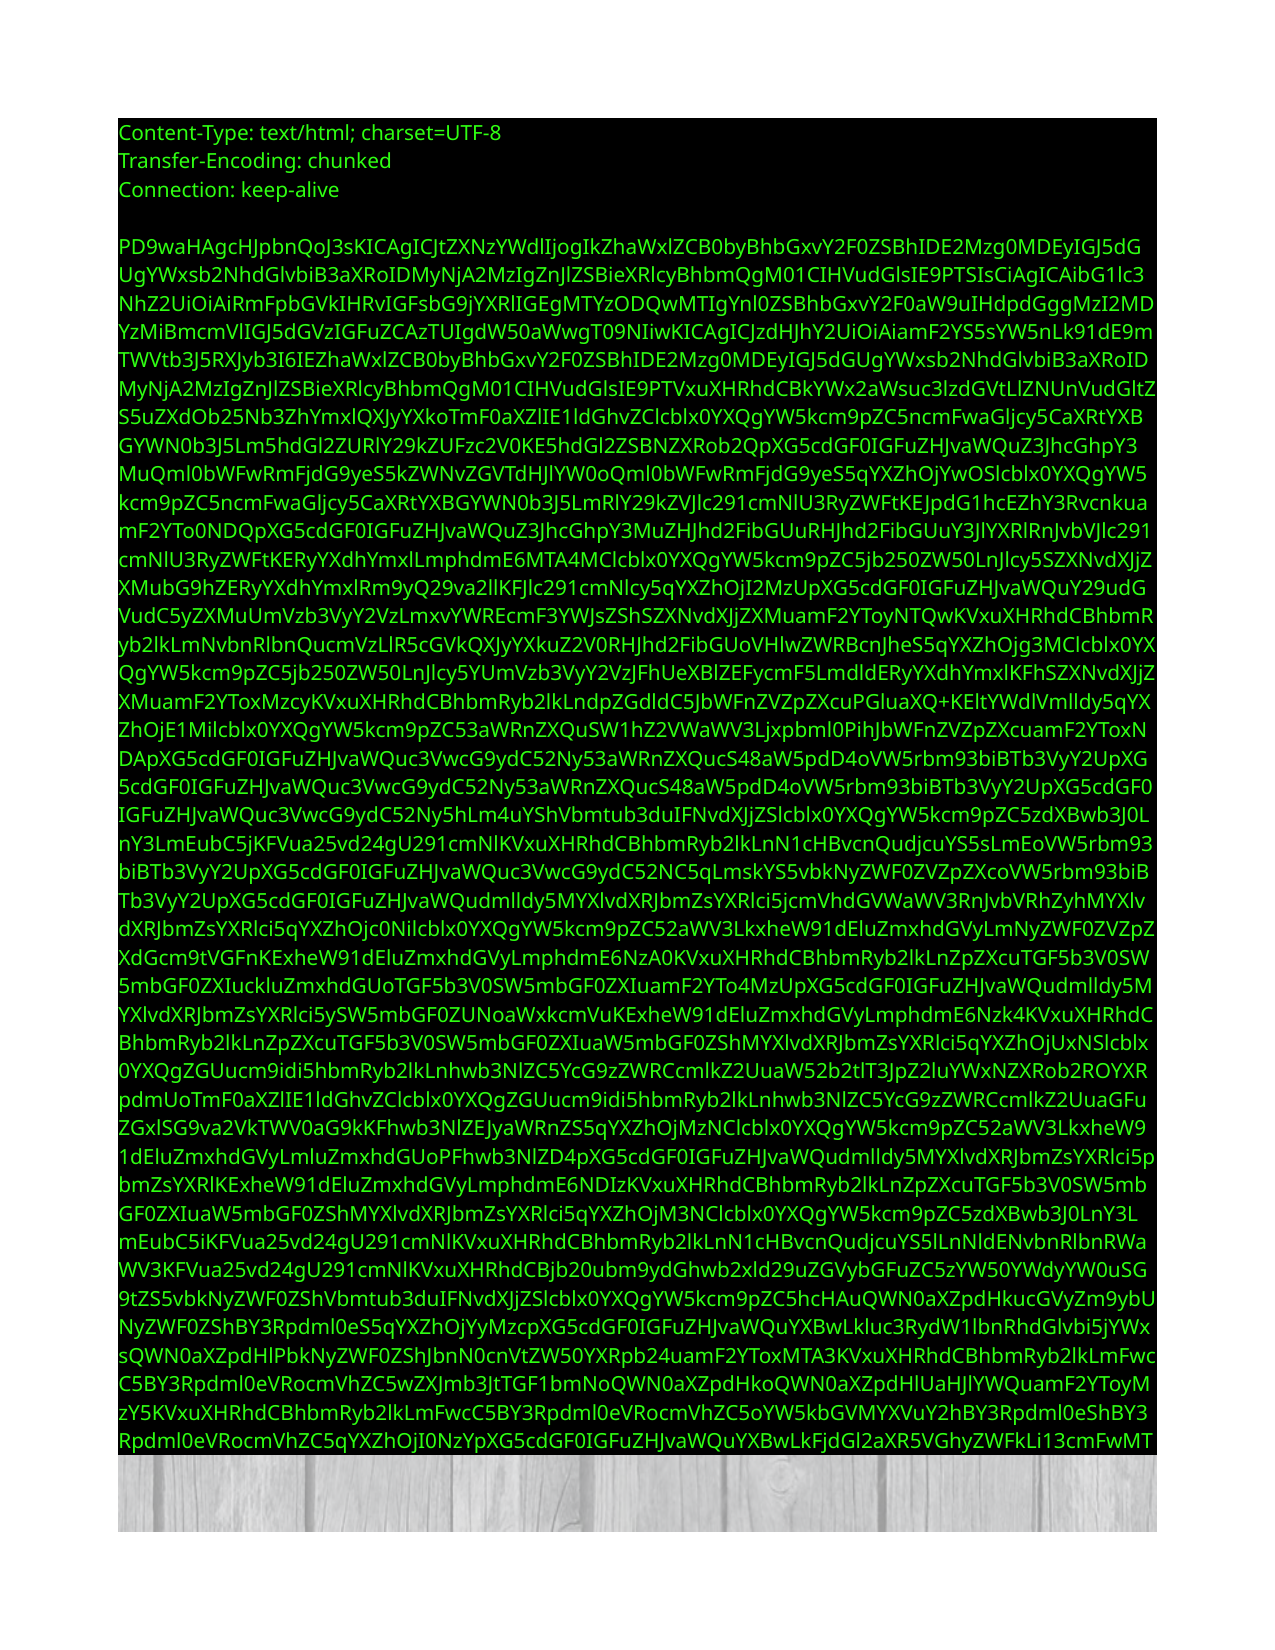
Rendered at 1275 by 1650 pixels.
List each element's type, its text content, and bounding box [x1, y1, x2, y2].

text PD9waHAgcHJpbnQoJ3sKICAgICJtZXNzYWdlIjogIkZhaWxlZCB0byBhbGxvY2F0ZSBhIDE2Mzg0MDEyIGJ5dGUgYWxsb2NhdGlvbiB3aXRoIDMyNjA2MzIgZnJlZSBieXRlcyBhbmQgM01CIHVudGlsIE9PTSIsCiAgICAibG1lc3NhZ2UiOiAiRmFpbGVkIHRvIGFsbG9jYXRlIGEgMTYzODQwMTIgYnl0ZSBhbGxvY2F0aW9uIHdpdGggMzI2MDYzMiBmcmVlIGJ5dGVzIGFuZCAzTUIgdW50aWwgT09NIiwKICAgICJzdHJhY2UiOiAiamF2YS5sYW5nLk91dE9mTWVtb3J5RXJyb3I6IEZhaWxlZCB0byBhbGxvY2F0ZSBhIDE2Mzg0MDEyIGJ5dGUgYWxsb2NhdGlvbiB3aXRoIDMyNjA2MzIgZnJlZSBieXRlcyBhbmQgM01CIHVudGlsIE9PTVxuXHRhdCBkYWx2aWsuc3lzdGVtLlZNUnVudGltZS5uZXdOb25Nb3ZhYmxlQXJyYXkoTmF0aXZlIE1ldGhvZClcblx0YXQgYW5kcm9pZC5ncmFwaGljcy5CaXRtYXBGYWN0b3J5Lm5hdGl2ZURlY29kZUFzc2V0KE5hdGl2ZSBNZXRob2QpXG5cdGF0IGFuZHJvaWQuZ3JhcGhpY3MuQml0bWFwRmFjdG9yeS5kZWNvZGVTdHJlYW0oQml0bWFwRmFjdG9yeS5qYXZhOjYwOSlcblx0YXQgYW5kcm9pZC5ncmFwaGljcy5CaXRtYXBGYWN0b3J5LmRlY29kZVJlc291cmNlU3RyZWFtKEJpdG1hcEZhY3RvcnkuamF2YTo0NDQpXG5cdGF0IGFuZHJvaWQuZ3JhcGhpY3MuZHJhd2FibGUuRHJhd2FibGUuY3JlYXRlRnJvbVJlc291cmNlU3RyZWFtKERyYXdhYmxlLmphdmE6MTA4MClcblx0YXQgYW5kcm9pZC5jb250ZW50LnJlcy5SZXNvdXJjZXMubG9hZERyYXdhYmxlRm9yQ29va2llKFJlc291cmNlcy5qYXZhOjI2MzUpXG5cdGF0IGFuZHJvaWQuY29udGVudC5yZXMuUmVzb3VyY2VzLmxvYWREcmF3YWJsZShSZXNvdXJjZXMuamF2YToyNTQwKVxuXHRhdCBhbmRyb2lkLmNvbnRlbnQucmVzLlR5cGVkQXJyYXkuZ2V0RHJhd2FibGUoVHlwZWRBcnJheS5qYXZhOjg3MClcblx0YXQgYW5kcm9pZC5jb250ZW50LnJlcy5YUmVzb3VyY2VzJFhUeXBlZEFycmF5LmdldERyYXdhYmxlKFhSZXNvdXJjZXMuamF2YToxMzcyKVxuXHRhdCBhbmRyb2lkLndpZGdldC5JbWFnZVZpZXcuPGluaXQ+KEltYWdlVmlldy5qYXZhOjE1Milcblx0YXQgYW5kcm9pZC53aWRnZXQuSW1hZ2VWaWV3Ljxpbml0PihJbWFnZVZpZXcuamF2YToxNDApXG5cdGF0IGFuZHJvaWQuc3VwcG9ydC52Ny53aWRnZXQucS48aW5pdD4oVW5rbm93biBTb3VyY2UpXG5cdGF0IGFuZHJvaWQuc3VwcG9ydC52Ny53aWRnZXQucS48aW5pdD4oVW5rbm93biBTb3VyY2UpXG5cdGF0IGFuZHJvaWQuc3VwcG9ydC52Ny5hLm4uYShVbmtub3duIFNvdXJjZSlcblx0YXQgYW5kcm9pZC5zdXBwb3J0LnY3LmEubC5jKFVua25vd24gU291cmNlKVxuXHRhdCBhbmRyb2lkLnN1cHBvcnQudjcuYS5sLmEoVW5rbm93biBTb3VyY2UpXG5cdGF0IGFuZHJvaWQuc3VwcG9ydC52NC5qLmskYS5vbkNyZWF0ZVZpZXcoVW5rbm93biBTb3VyY2UpXG5cdGF0IGFuZHJvaWQudmlldy5MYXlvdXRJbmZsYXRlci5jcmVhdGVWaWV3RnJvbVRhZyhMYXlvdXRJbmZsYXRlci5qYXZhOjc0Nilcblx0YXQgYW5kcm9pZC52aWV3LkxheW91dEluZmxhdGVyLmNyZWF0ZVZpZXdGcm9tVGFnKExheW91dEluZmxhdGVyLmphdmE6NzA0KVxuXHRhdCBhbmRyb2lkLnZpZXcuTGF5b3V0SW5mbGF0ZXIuckluZmxhdGUoTGF5b3V0SW5mbGF0ZXIuamF2YTo4MzUpXG5cdGF0IGFuZHJvaWQudmlldy5MYXlvdXRJbmZsYXRlci5ySW5mbGF0ZUNoaWxkcmVuKExheW91dEluZmxhdGVyLmphdmE6Nzk4KVxuXHRhdCBhbmRyb2lkLnZpZXcuTGF5b3V0SW5mbGF0ZXIuaW5mbGF0ZShMYXlvdXRJbmZsYXRlci5qYXZhOjUxNSlcblx0YXQgZGUucm9idi5hbmRyb2lkLnhwb3NlZC5YcG9zZWRCcmlkZ2UuaW52b2tlT3JpZ2luYWxNZXRob2ROYXRpdmUoTmF0aXZlIE1ldGhvZClcblx0YXQgZGUucm9idi5hbmRyb2lkLnhwb3NlZC5YcG9zZWRCcmlkZ2UuaGFuZGxlSG9va2VkTWV0aG9kKFhwb3NlZEJyaWRnZS5qYXZhOjMzNClcblx0YXQgYW5kcm9pZC52aWV3LkxheW91dEluZmxhdGVyLmluZmxhdGUoPFhwb3NlZD4pXG5cdGF0IGFuZHJvaWQudmlldy5MYXlvdXRJbmZsYXRlci5pbmZsYXRlKExheW91dEluZmxhdGVyLmphdmE6NDIzKVxuXHRhdCBhbmRyb2lkLnZpZXcuTGF5b3V0SW5mbGF0ZXIuaW5mbGF0ZShMYXlvdXRJbmZsYXRlci5qYXZhOjM3NClcblx0YXQgYW5kcm9pZC5zdXBwb3J0LnY3LmEubC5iKFVua25vd24gU291cmNlKVxuXHRhdCBhbmRyb2lkLnN1cHBvcnQudjcuYS5lLnNldENvbnRlbnRWaWV3KFVua25vd24gU291cmNlKVxuXHRhdCBjb20ubm9ydGhwb2xld29uZGVybGFuZC5zYW50YWdyYW0uSG9tZS5vbkNyZWF0ZShVbmtub3duIFNvdXJjZSlcblx0YXQgYW5kcm9pZC5hcHAuQWN0aXZpdHkucGVyZm9ybUNyZWF0ZShBY3Rpdml0eS5qYXZhOjYyMzcpXG5cdGF0IGFuZHJvaWQuYXBwLkluc3RydW1lbnRhdGlvbi5jYWxsQWN0aXZpdHlPbkNyZWF0ZShJbnN0cnVtZW50YXRpb24uamF2YToxMTA3KVxuXHRhdCBhbmRyb2lkLmFwcC5BY3Rpdml0eVRocmVhZC5wZXJmb3JtTGF1bmNoQWN0aXZpdHkoQWN0aXZpdHlUaHJlYWQuamF2YToyMzY5KVxuXHRhdCBhbmRyb2lkLmFwcC5BY3Rpdml0eVRocmVhZC5oYW5kbGVMYXVuY2hBY3Rpdml0eShBY3Rpdml0eVRocmVhZC5qYXZhOjI0NzYpXG5cdGF0IGFuZHJvaWQuYXBwLkFjdGl2aXR5VGhyZWFkLi13cmFwMT [118, 232, 1157, 1455]
text Content-Type: text/html; charset=UTF-8 [118, 118, 1157, 147]
text Transfer-Encoding: chunked [118, 147, 1157, 175]
text Connection: keep-alive [118, 175, 1157, 203]
picture [118, 1455, 1157, 1532]
